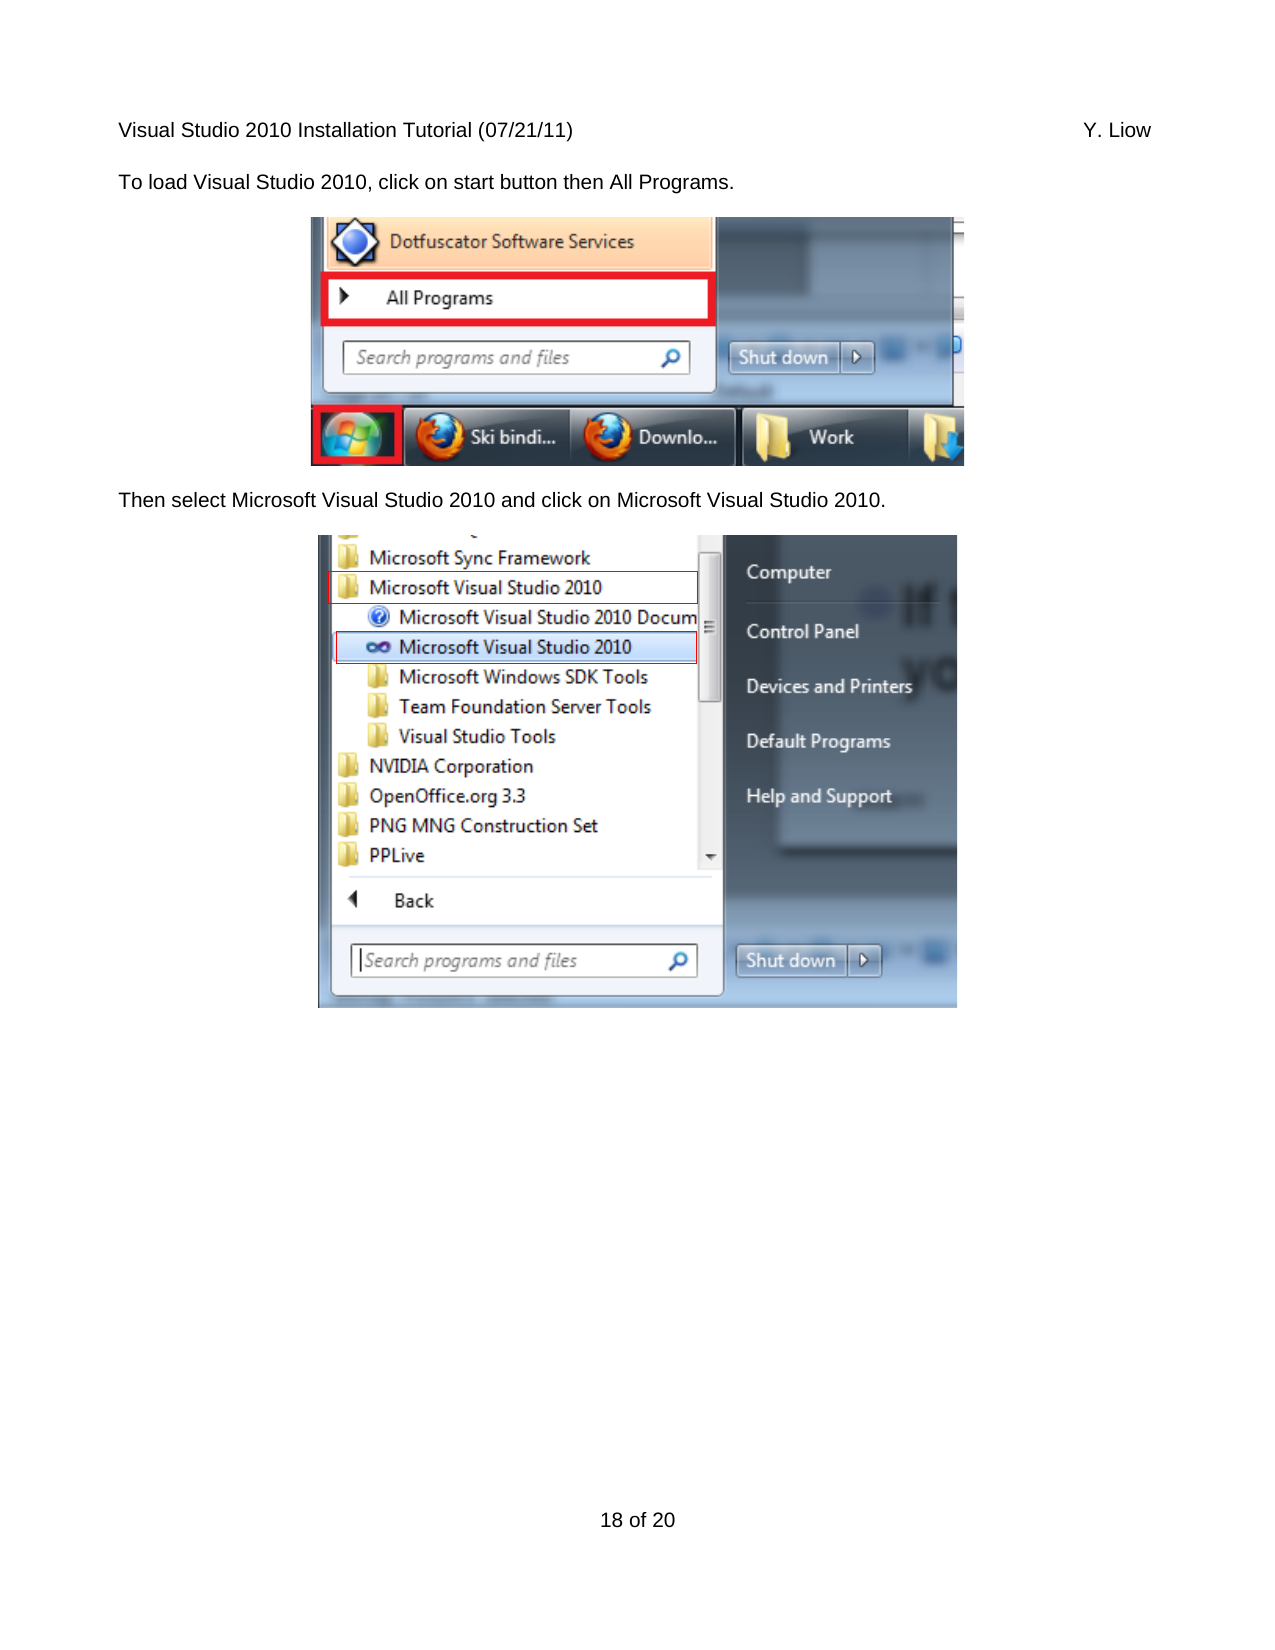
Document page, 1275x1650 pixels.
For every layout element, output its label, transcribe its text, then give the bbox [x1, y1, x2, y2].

picture [318, 535, 958, 1008]
text To load Visual Studio 2010, click on start button then All Programs. [118, 171, 1157, 194]
text Then select Microsoft Visual Studio 2010 and click on Microsoft Visual Studio 2010. [118, 489, 1157, 512]
picture [310, 217, 965, 466]
